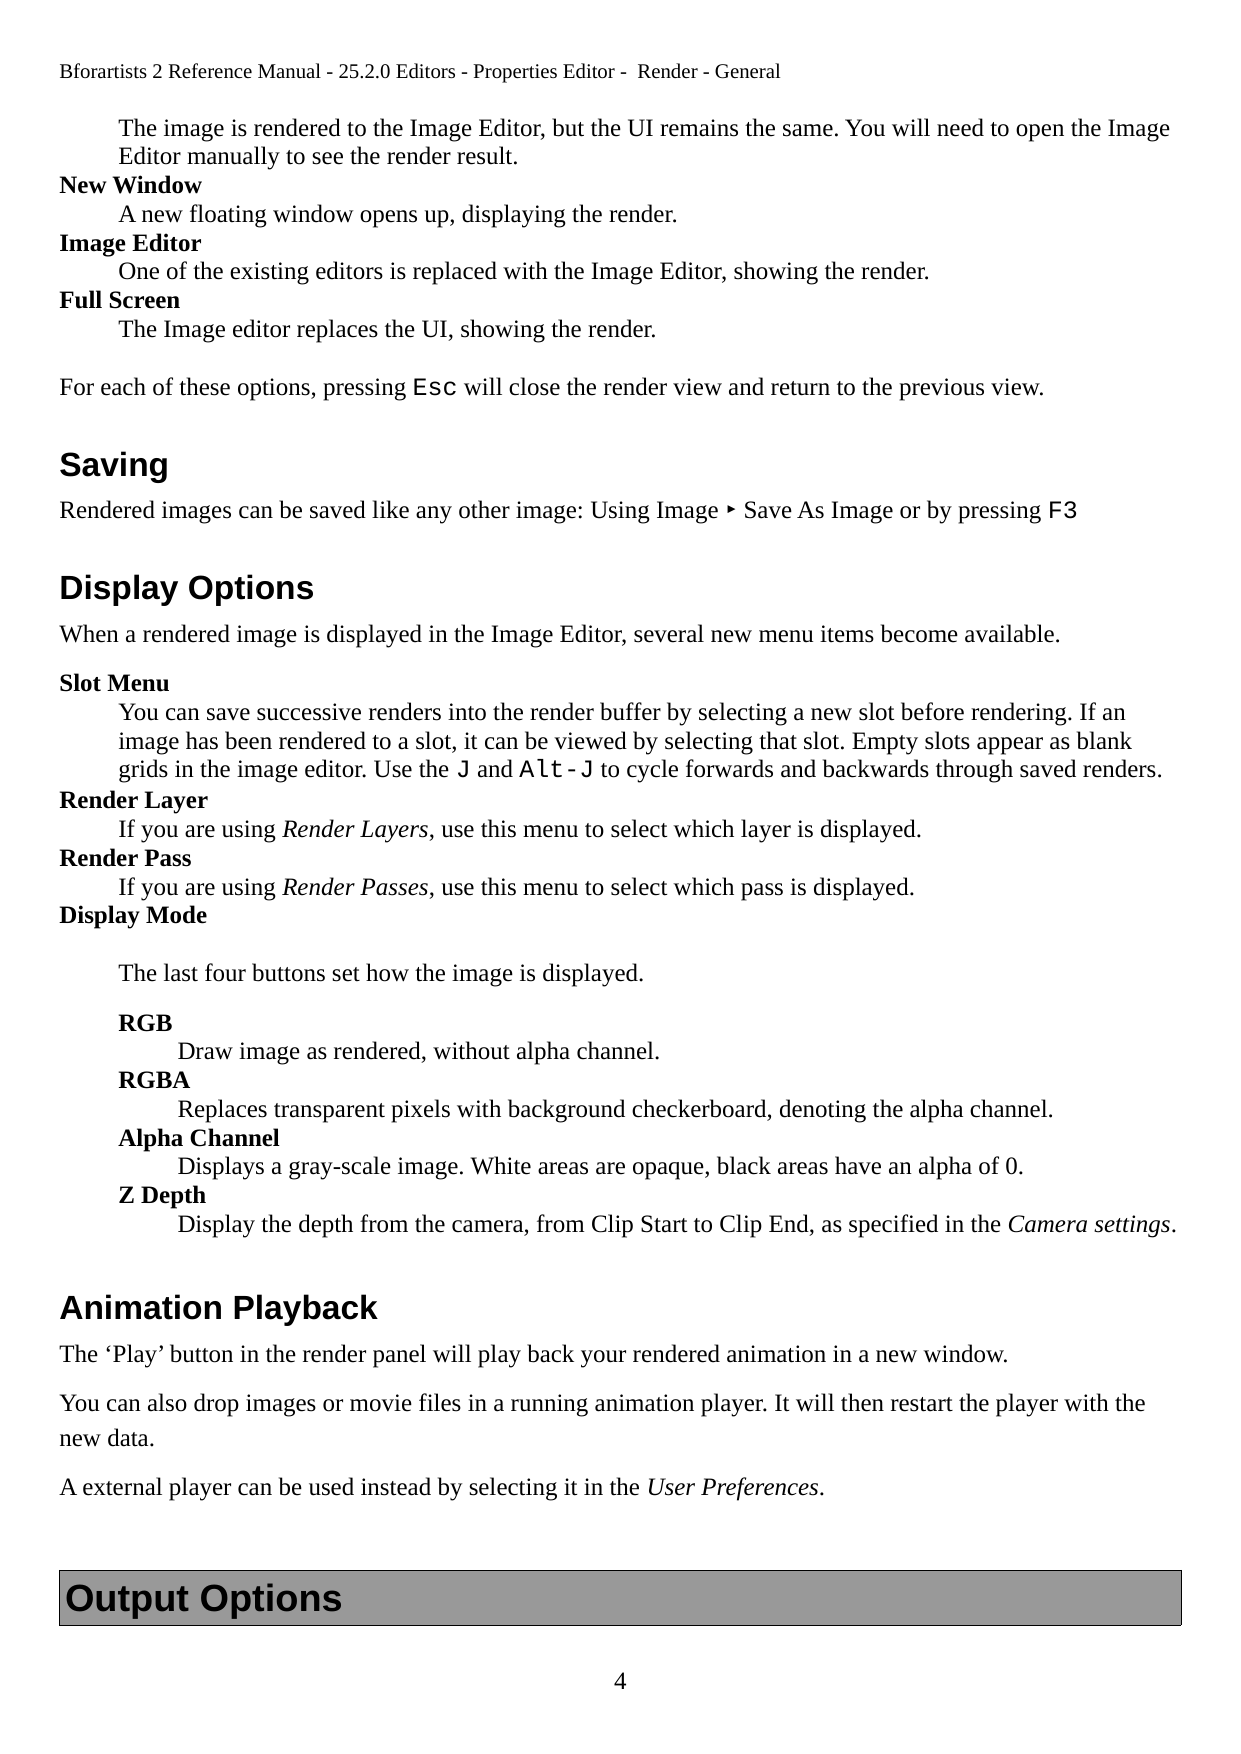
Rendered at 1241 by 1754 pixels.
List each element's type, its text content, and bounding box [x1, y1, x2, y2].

list The Image editor replaces the UI, showing the render. [118, 314, 1181, 343]
subtitle Display Mode [59, 900, 1181, 929]
subtitle Slot Menu [59, 668, 1181, 697]
subtitle Image Editor [59, 228, 1181, 256]
list Draw image as rendered, without alpha channel. [177, 1036, 1181, 1065]
text A external player can be used instead by selecting it in the User Preferences. [59, 1472, 1181, 1500]
subtitle New Window [59, 170, 1181, 199]
subtitle Animation Playback [59, 1288, 1181, 1327]
table_header Output Options [60, 1571, 1181, 1625]
text Rendered images can be saved like any other image: Using Image ‣ Save As Image or by pressing F3 [59, 496, 1181, 526]
text You can also drop images or movie files in a running animation player. It will then restart the player with the new data. [59, 1388, 1181, 1451]
subtitle Render Pass [59, 843, 1181, 872]
list A new floating window opens up, displaying the render. [118, 199, 1181, 228]
list Display the depth from the camera, from Clip Start to Clip End, as specified in the Camera settings. [177, 1209, 1181, 1238]
subtitle Alpha Channel [118, 1123, 1181, 1151]
subtitle Saving [59, 444, 1181, 483]
subtitle Z Depth [118, 1180, 1181, 1209]
subtitle RGBA [118, 1065, 1181, 1094]
list Replaces transparent pixels with background checkerboard, denoting the alpha channel. [177, 1094, 1181, 1123]
list One of the existing editors is replaced with the Image Editor, showing the render. [118, 256, 1181, 285]
text The last four buttons set how the image is displayed. [118, 958, 1181, 987]
subtitle Full Screen [59, 285, 1181, 314]
subtitle Display Options [59, 568, 1181, 607]
list If you are using Render Passes, use this menu to select which pass is displayed. [118, 872, 1181, 900]
text For each of these options, pressing Esc will close the render view and return to the previous view. [59, 372, 1181, 403]
list You can save successive renders into the render buffer by selecting a new slot before rendering. If an image has been rendered to a slot, it can be viewed by selecting that slot. Empty slots appear as blank grids in the image editor. Use the J and Alt-J to cycle forwards and backwards through saved renders. [118, 697, 1181, 785]
list Displays a gray-scale image. White areas are opaque, black areas have an alpha of 0. [177, 1151, 1181, 1180]
subtitle Render Layer [59, 785, 1181, 814]
list If you are using Render Layers, use this menu to select which layer is displayed. [118, 814, 1181, 843]
text When a rendered image is displayed in the Image Editor, several new menu items become available. [59, 619, 1181, 648]
text The ‘Play’ button in the render panel will play back your rendered animation in a new window. [59, 1339, 1181, 1368]
subtitle RGB [118, 1008, 1181, 1036]
list The image is rendered to the Image Editor, but the UI remains the same. You will need to open the Image Editor manually to see the render result. [118, 113, 1181, 170]
